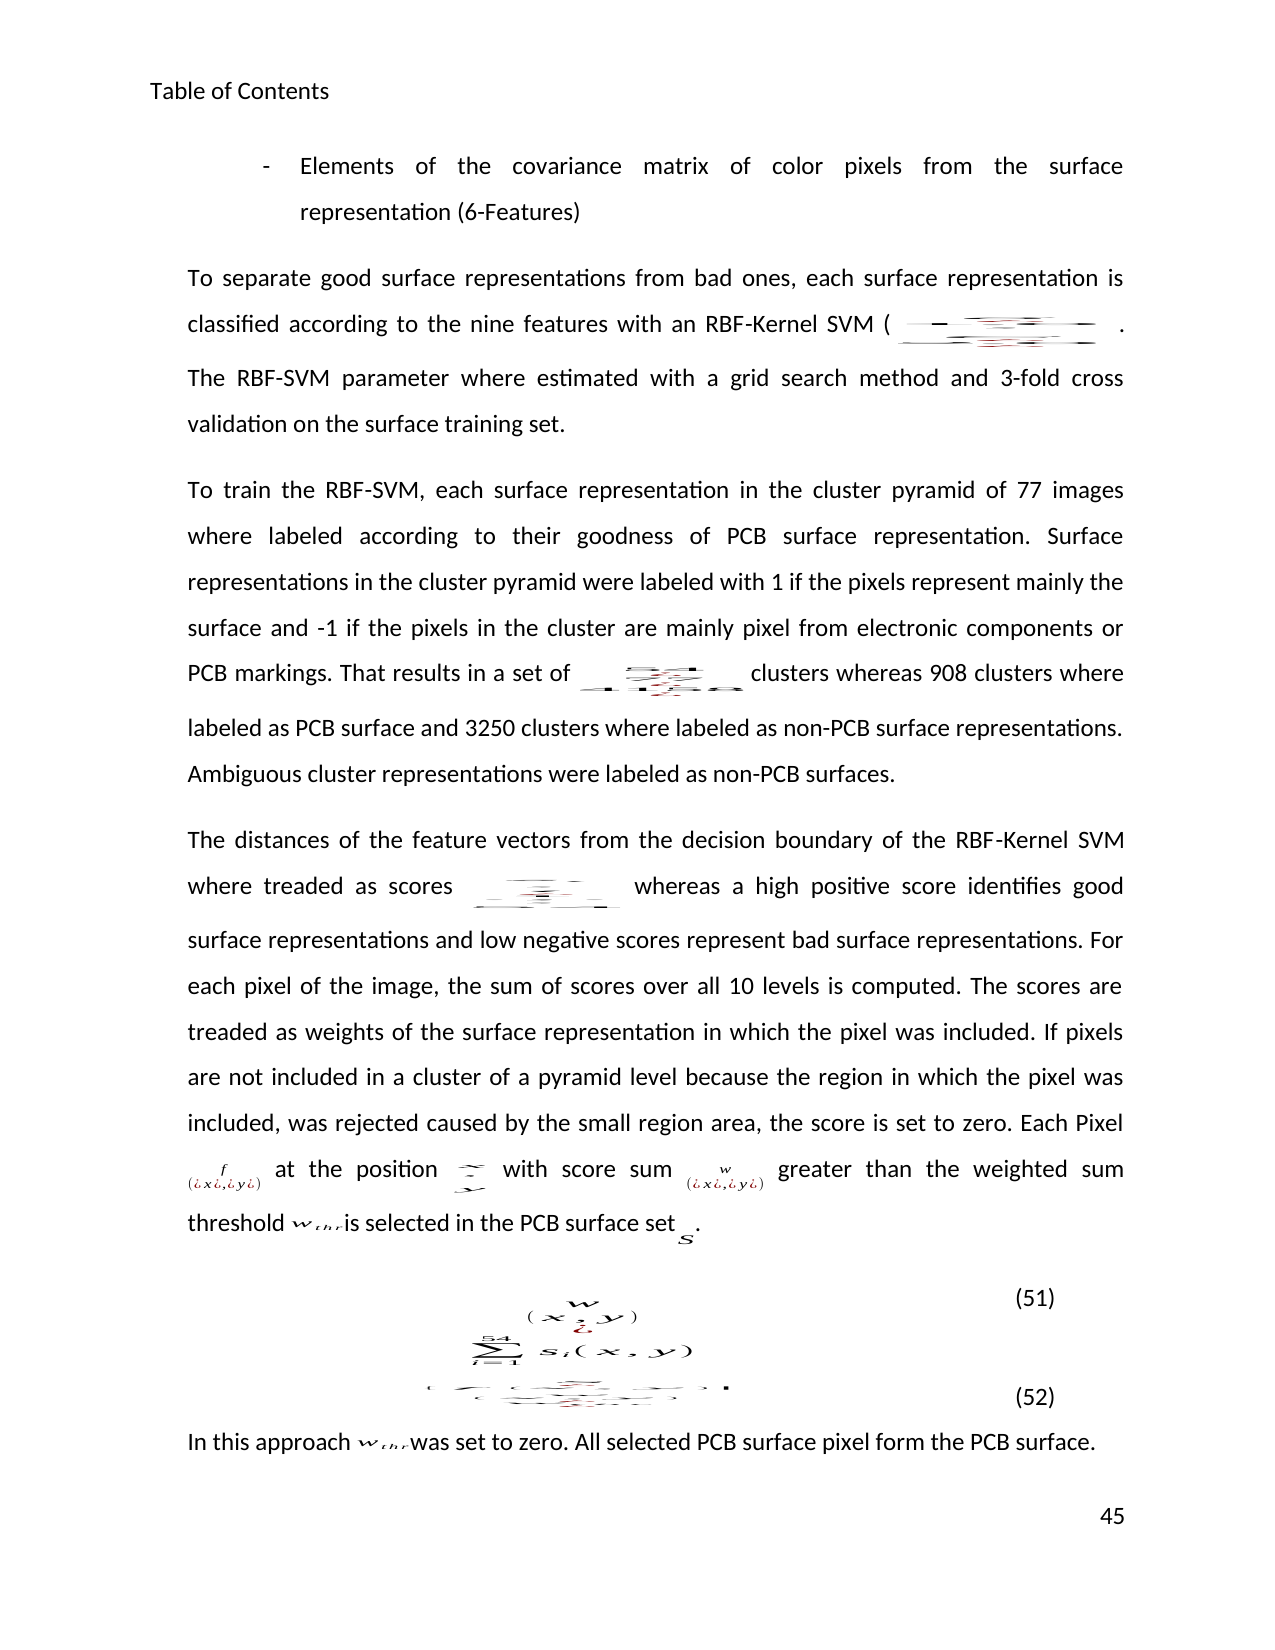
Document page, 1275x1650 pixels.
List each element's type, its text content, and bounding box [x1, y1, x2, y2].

list Elements of the covariance matrix of color pixels from the surface representation (6-Features) [262, 150, 1125, 226]
text In this approach was set to zero. All selected PCB surface pixel form the PCB surface. [187, 1426, 1125, 1465]
text To separate good surface representations from bad ones, each surface representation is classified according to the nine features with an RBF-Kernel SVM (. The RBF-SVM parameter where estimated with a grid search method and 3-fold cross validation on the surface training set. [187, 262, 1125, 439]
table_header [161, 1381, 1003, 1426]
text The distances of the feature vectors from the decision boundary of the RBF-Kernel SVM where treaded as scores whereas a high positive score identifies good surface representations and low negative scores represent bad surface representations. For each pixel of the image, the sum of scores over all 10 levels is computed. The scores are treaded as weights of the surface representation in which the pixel was included. If pixels are not included in a cluster of a pyramid level because the region in which the pixel was included, was rejected caused by the small region area, the score is set to zero. Each Pixel at the position with score sum greater than the weighted sum threshold is selected in the PCB surface set. [187, 824, 1125, 1247]
table_header [150, 1283, 161, 1381]
table_cell [1080, 1381, 1147, 1426]
table_header (51) [1004, 1283, 1069, 1381]
text To train the RBF-SVM, each surface representation in the cluster pyramid of 77 images where labeled according to their goodness of PCB surface representation. Surface representations in the cluster pyramid were labeled with 1 if the pixels represent mainly the surface and -1 if the pixels in the cluster are mainly pixel from electronic components or PCB markings. That results in a set of clusters whereas 908 clusters where labeled as PCB surface and 3250 clusters where labeled as non-PCB surface representations. Ambiguous cluster representations were labeled as non-PCB surfaces. [187, 475, 1125, 788]
table_header [161, 1283, 1003, 1381]
table_header [1080, 1283, 1147, 1381]
table_cell [150, 1381, 161, 1426]
table_header [1069, 1283, 1080, 1381]
table_header (52) [1004, 1381, 1069, 1426]
table_cell [1069, 1381, 1080, 1426]
